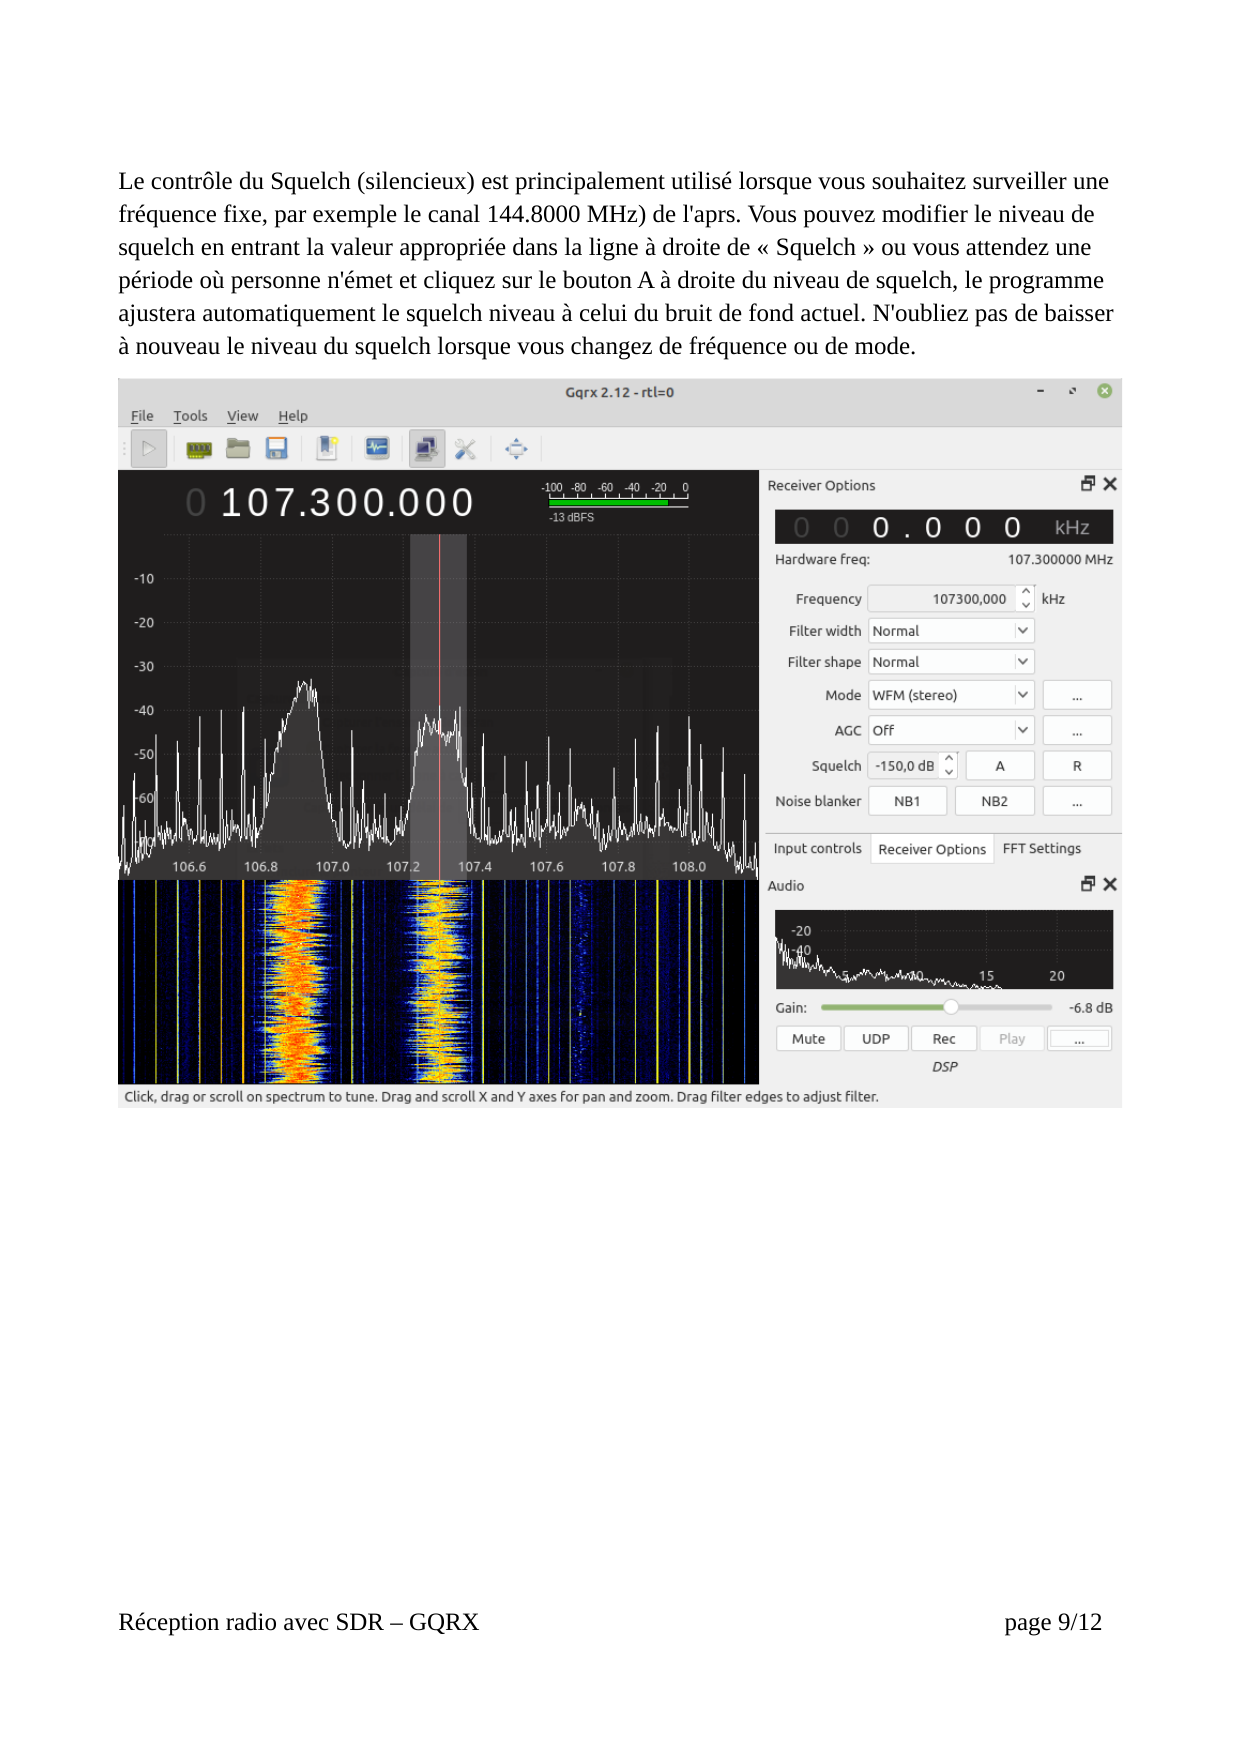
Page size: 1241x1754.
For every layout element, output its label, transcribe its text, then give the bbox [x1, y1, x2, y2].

text Le contrôle du Squelch (silencieux) est principalement utilisé lorsque vous souhaitez surveiller une fréquence fixe, par exemple le canal 144.8000 MHz) de l'aprs. Vous pouvez modifier le niveau de squelch en entrant la valeur appropriée dans la ligne à droite de « Squelch » ou vous attendez une période où personne n'émet et cliquez sur le bouton A à droite du niveau de squelch, le programme ajustera automatiquement le squelch niveau à celui du bruit de fond actuel. N'oubliez pas de baisser à nouveau le niveau du squelch lorsque vous changez de fréquence ou de mode. [118, 166, 1122, 359]
picture [118, 378, 1123, 1108]
